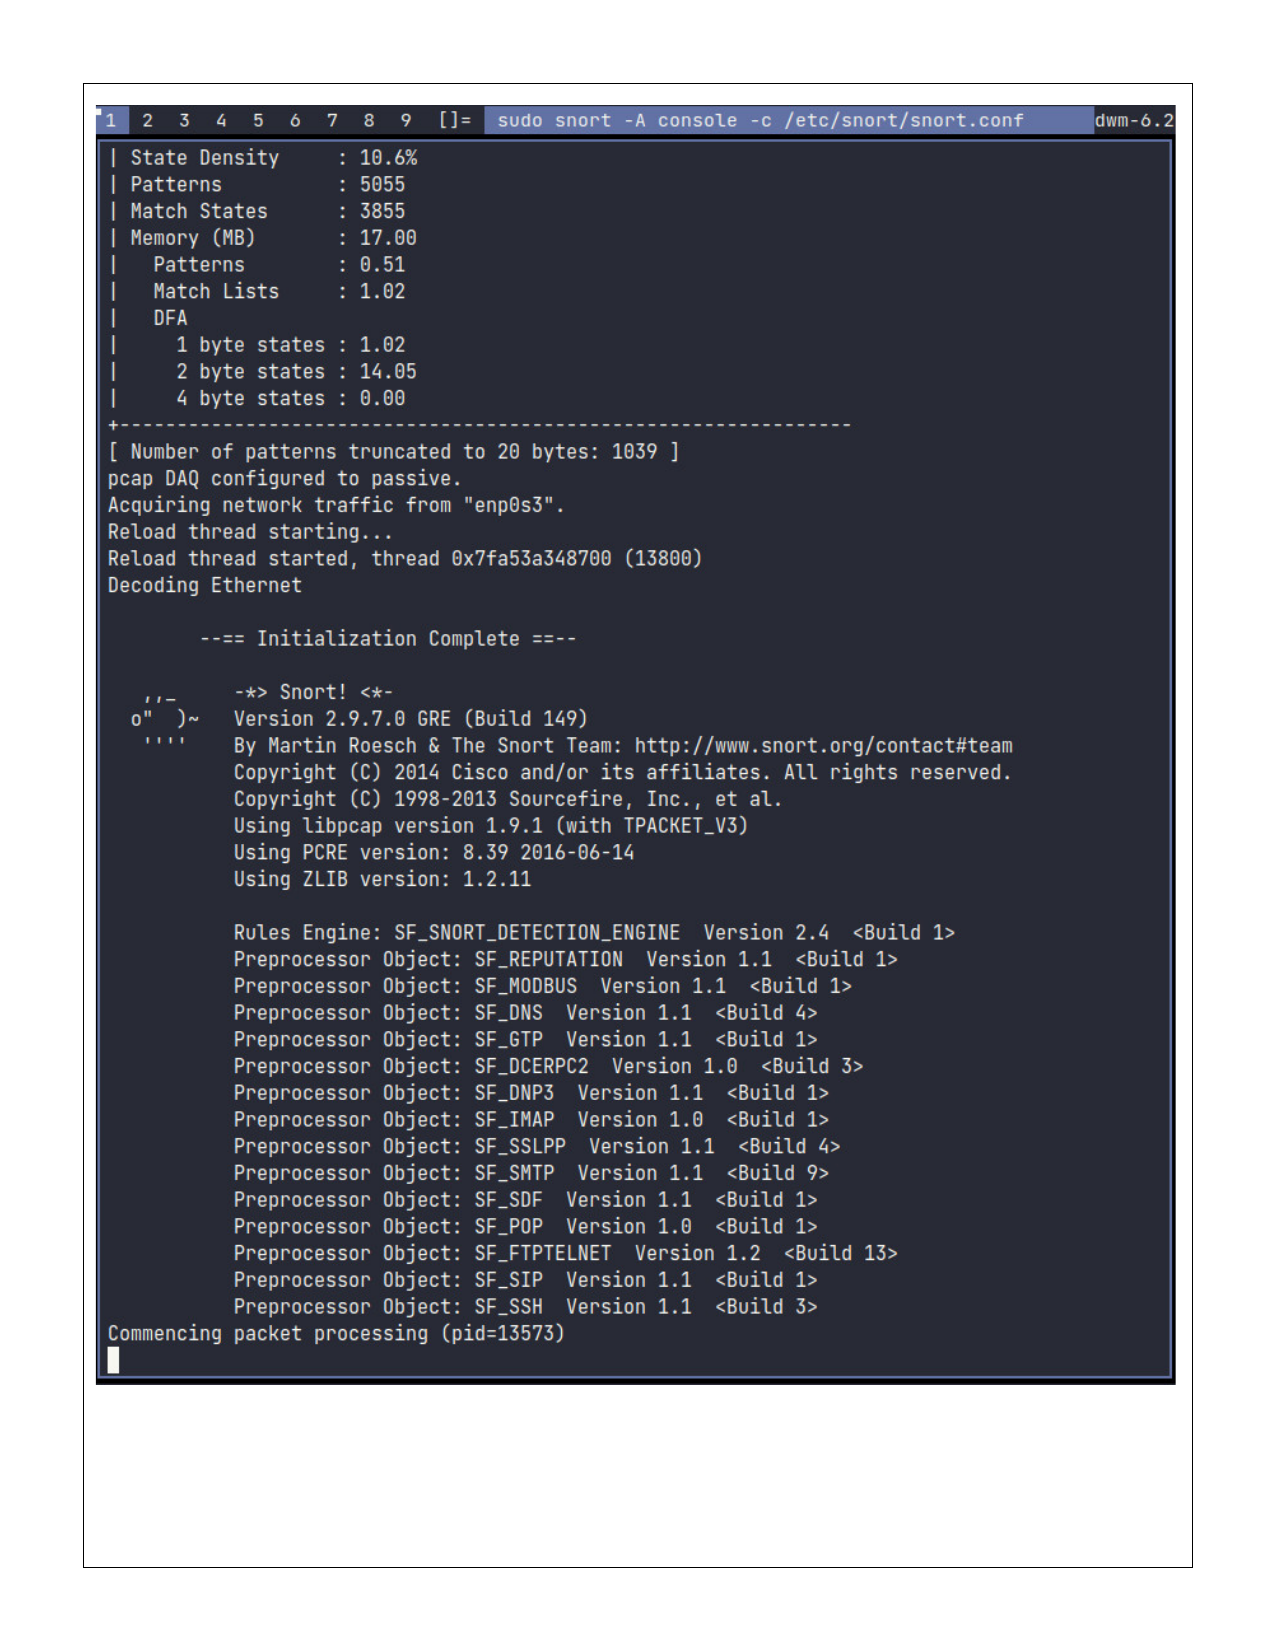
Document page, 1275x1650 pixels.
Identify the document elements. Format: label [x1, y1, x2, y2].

picture [95, 105, 1176, 1385]
